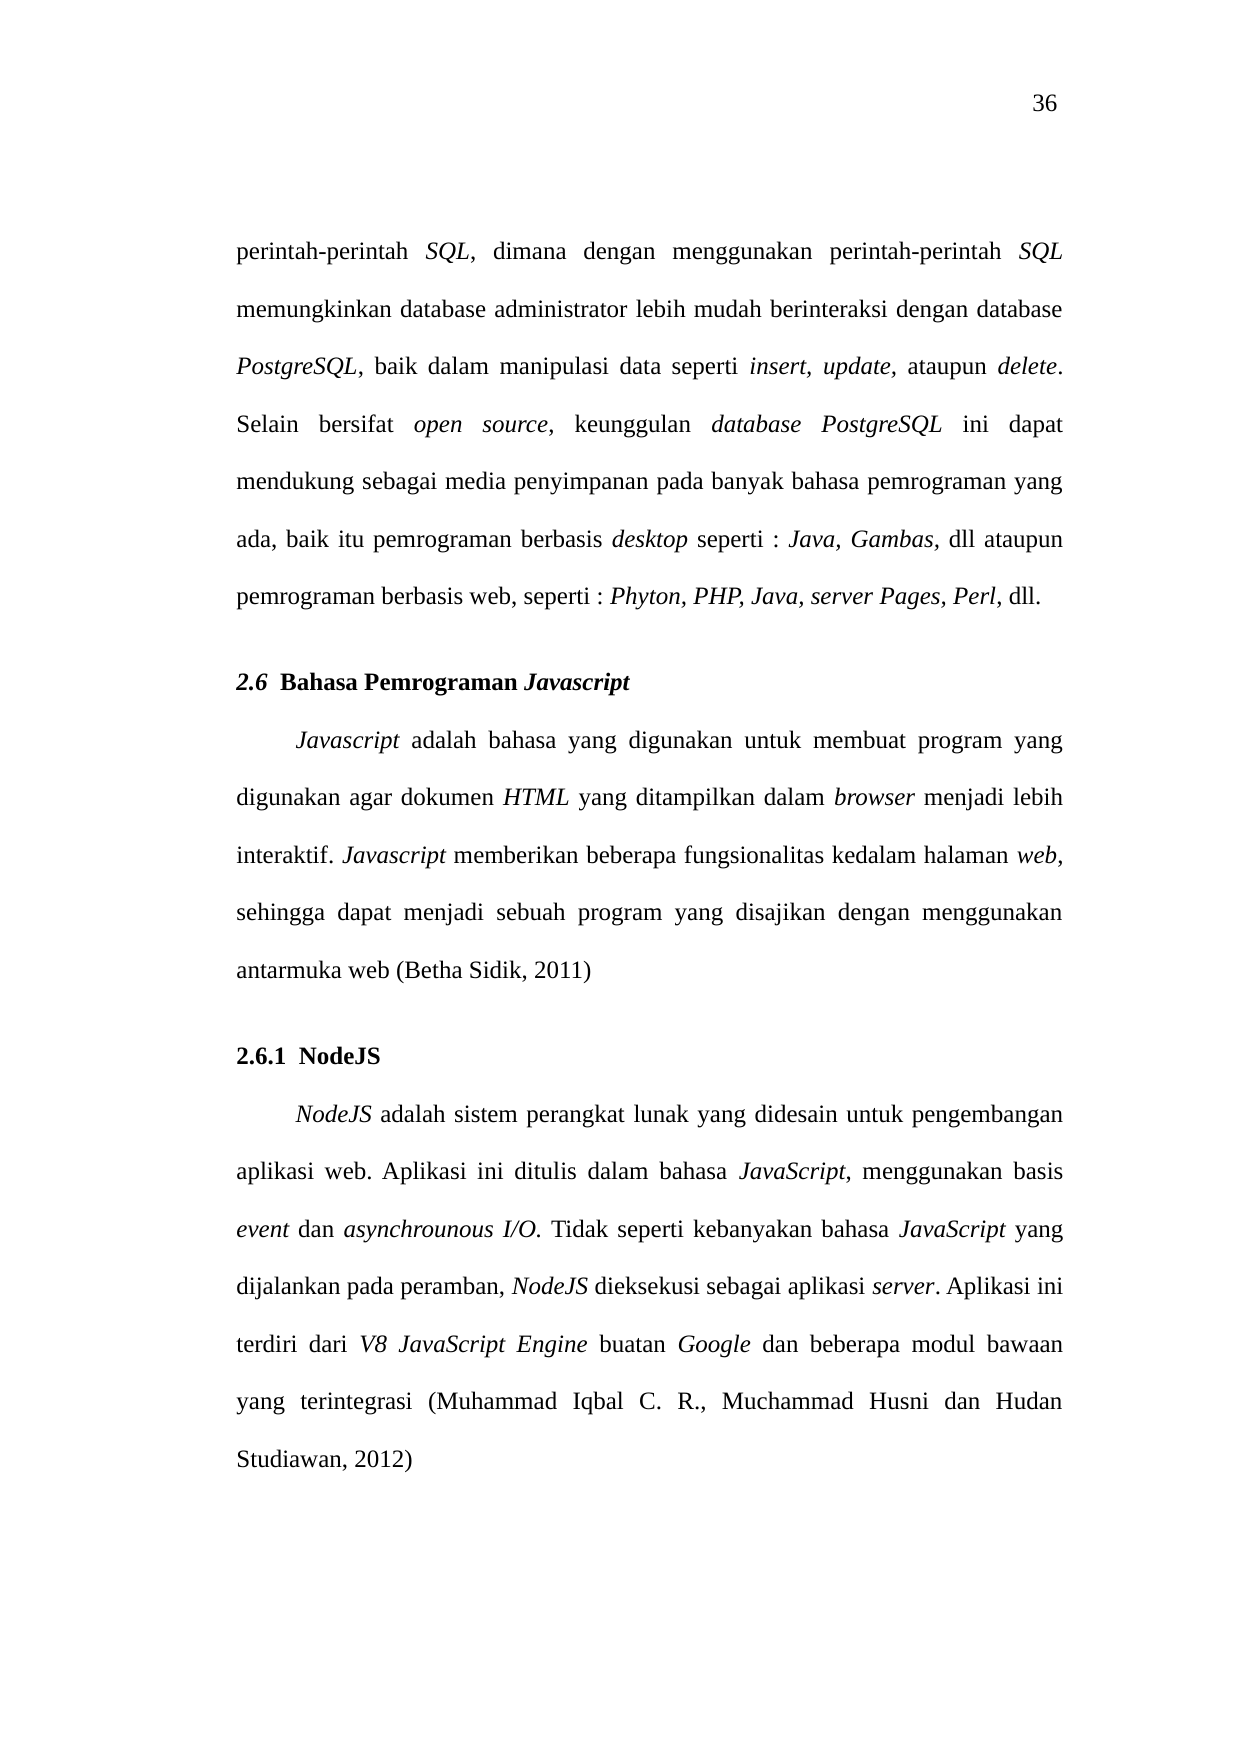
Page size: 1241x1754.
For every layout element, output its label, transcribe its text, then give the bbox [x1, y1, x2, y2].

text perintah-perintah SQL, dimana dengan menggunakan perintah-perintah SQL memungkinkan database administrator lebih mudah berinteraksi dengan database PostgreSQL, baik dalam manipulasi data seperti insert, update, ataupun delete. Selain bersifat open source, keunggulan database PostgreSQL ini dapat mendukung sebagai media penyimpanan pada banyak bahasa pemrograman yang ada, baik itu pemrograman berbasis desktop seperti : Java, Gambas, dll ataupun pemrograman berbasis web, seperti : Phyton, PHP, Java, server Pages, Perl, dll. [236, 236, 1063, 610]
subtitle Bahasa Pemrograman Javascript [236, 667, 1063, 696]
subtitle NodeJS [236, 1041, 1063, 1070]
text NodeJS adalah sistem perangkat lunak yang didesain untuk pengembangan aplikasi web. Aplikasi ini ditulis dalam bahasa JavaScript, menggunakan basis event dan asynchrounous I/O. Tidak seperti kebanyakan bahasa JavaScript yang dijalankan pada peramban, NodeJS dieksekusi sebagai aplikasi server. Aplikasi ini terdiri dari V8 JavaScript Engine buatan Google dan beberapa modul bawaan yang terintegrasi (Muhammad Iqbal C. R., Muchammad Husni dan Hudan Studiawan, 2012) [236, 1099, 1063, 1472]
text Javascript adalah bahasa yang digunakan untuk membuat program yang digunakan agar dokumen HTML yang ditampilkan dalam browser menjadi lebih interaktif. Javascript memberikan beberapa fungsionalitas kedalam halaman web, sehingga dapat menjadi sebuah program yang disajikan dengan menggunakan antarmuka web (Betha Sidik, 2011) [236, 725, 1063, 984]
